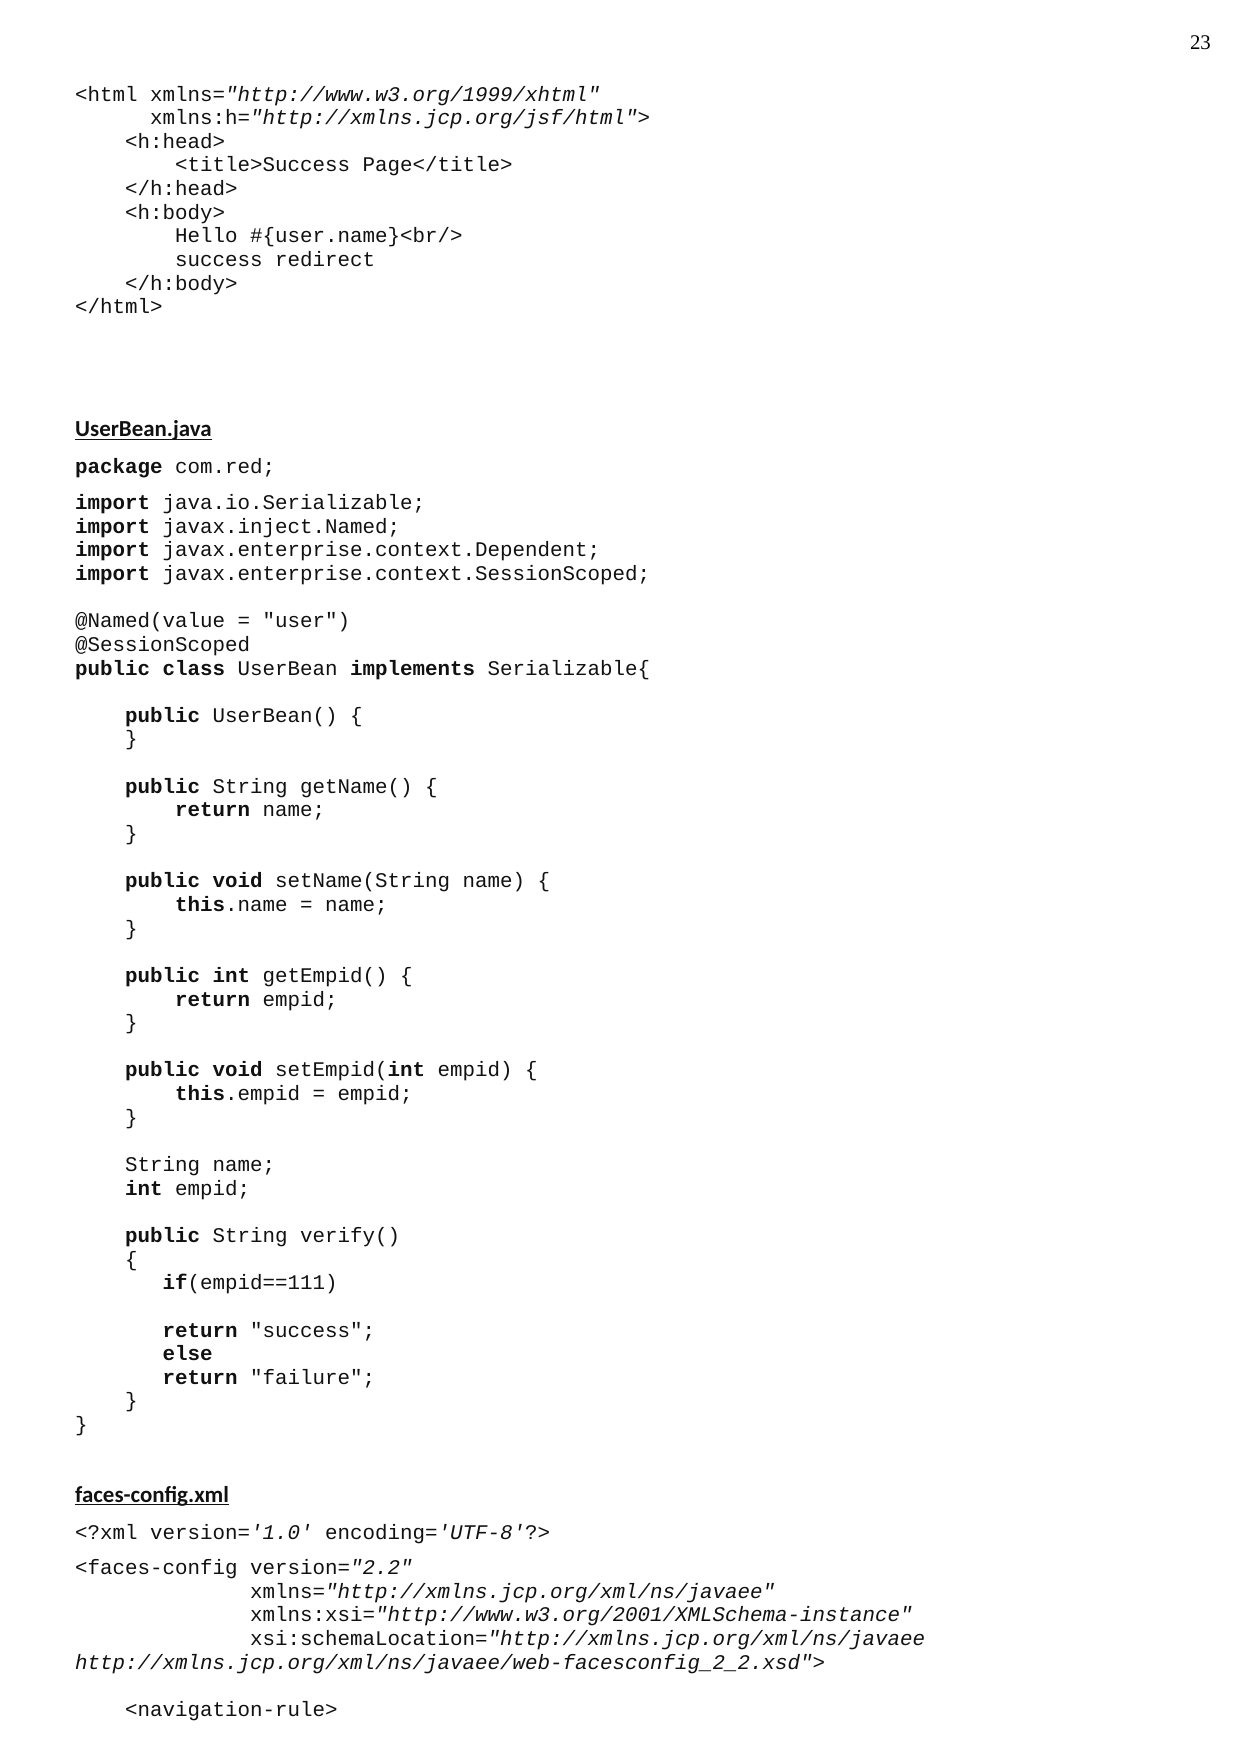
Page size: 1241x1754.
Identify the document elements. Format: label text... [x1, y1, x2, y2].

text return name; [75, 799, 1211, 823]
text </html> [75, 296, 1211, 320]
text return "success"; [75, 1319, 1211, 1343]
text <h:head> [75, 131, 1211, 154]
text <?xml version='1.0' encoding='UTF-8'?> [75, 1522, 1211, 1545]
text } [75, 823, 1211, 847]
text Hello #{user.name}<br/> [75, 225, 1211, 249]
text return empid; [75, 988, 1211, 1012]
text xmlns:h="http://xmlns.jcp.org/jsf/html"> [75, 107, 1211, 131]
text @Named(value = "user") [75, 610, 1211, 634]
text public void setName(String name) { [75, 870, 1211, 894]
text public String verify() [75, 1225, 1211, 1249]
text if(empid==111) [75, 1272, 1211, 1296]
text <title>Success Page</title> [75, 154, 1211, 178]
text public int getEmpid() { [75, 965, 1211, 988]
text } [75, 918, 1211, 941]
text public UserBean() { [75, 705, 1211, 728]
text public void setEmpid(int empid) { [75, 1059, 1211, 1083]
text int empid; [75, 1178, 1211, 1201]
text import javax.enterprise.context.SessionScoped; [75, 563, 1211, 587]
text </h:body> [75, 273, 1211, 296]
text this.name = name; [75, 894, 1211, 918]
text </h:head> [75, 178, 1211, 202]
text <html xmlns="http://www.w3.org/1999/xhtml" [75, 83, 1211, 107]
text this.empid = empid; [75, 1083, 1211, 1107]
text import javax.inject.Named; [75, 516, 1211, 539]
text public String getName() { [75, 776, 1211, 799]
text xsi:schemaLocation="http://xmlns.jcp.org/xml/ns/javaee http://xmlns.jcp.org/xml/ns/javaee/web-facesconfig_2_2.xsd"> [75, 1628, 1211, 1675]
text else [75, 1343, 1211, 1367]
text <navigation-rule> [75, 1699, 1211, 1723]
text } [75, 1391, 1211, 1414]
text return "failure"; [75, 1367, 1211, 1391]
text } [75, 728, 1211, 752]
text import javax.enterprise.context.Dependent; [75, 539, 1211, 563]
text <faces-config version="2.2" [75, 1557, 1211, 1581]
text xmlns:xsi="http://www.w3.org/2001/XMLSchema-instance" [75, 1604, 1211, 1628]
text success redirect [75, 249, 1211, 273]
text @SessionScoped [75, 634, 1211, 657]
text package com.red; [75, 457, 1211, 480]
text faces-config.xml [75, 1480, 1211, 1508]
text } [75, 1012, 1211, 1036]
text xmlns="http://xmlns.jcp.org/xml/ns/javaee" [75, 1581, 1211, 1604]
text String name; [75, 1154, 1211, 1178]
text public class UserBean implements Serializable{ [75, 657, 1211, 681]
text UserBean.java [75, 414, 1211, 443]
text { [75, 1249, 1211, 1272]
text <h:body> [75, 202, 1211, 225]
text } [75, 1414, 1211, 1438]
text import java.io.Serializable; [75, 492, 1211, 516]
text } [75, 1107, 1211, 1130]
